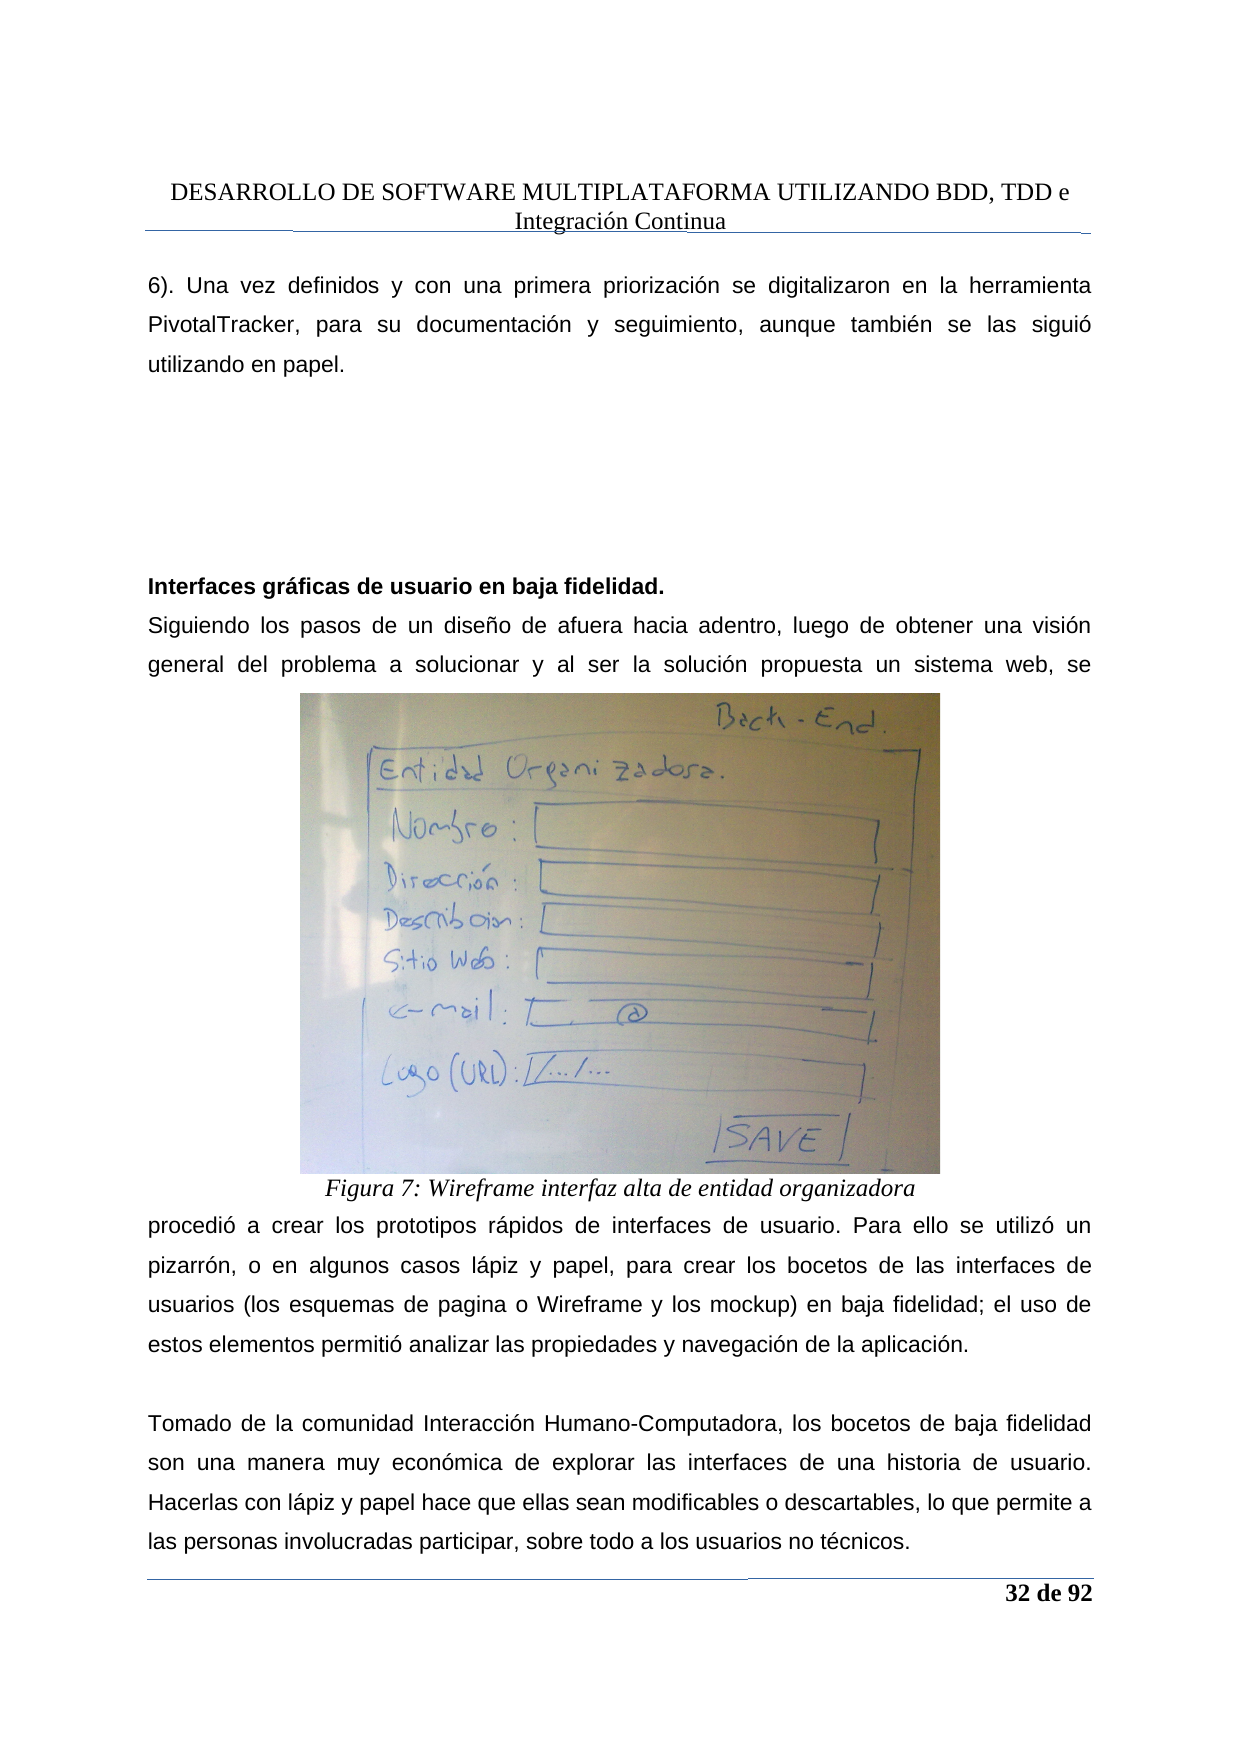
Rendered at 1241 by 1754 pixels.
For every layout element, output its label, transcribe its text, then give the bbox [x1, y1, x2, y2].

text 6). Una vez definidos y con una primera priorización se digitalizaron en la herramienta PivotalTracker, para su documentación y seguimiento, aunque también se las siguió utilizando en papel. [148, 272, 1093, 377]
subtitle Interfaces gráficas de usuario en baja fidelidad. [148, 573, 1093, 599]
text Figura 7: Wireframe interfaz alta de entidad organizadora [255, 693, 985, 1202]
text Siguiendo los pasos de un diseño de afuera hacia adentro, luego de obtener una visión general del problema a solucionar y al ser la solución propuesta un sistema web, se procedió a crear los prototipos rápidos de interfaces de usuario. Para ello se utilizó un pizarrón, o en algunos casos lápiz y papel, para crear los bocetos de las interfaces de usuarios (los esquemas de pagina o Wireframe y los mockup) en baja fidelidad; el uso de estos elementos permitió analizar las propiedades y navegación de la aplicación. [148, 612, 1093, 1357]
text Tomado de la comunidad Interacción Humano-Computadora, los bocetos de baja fidelidad son una manera muy económica de explorar las interfaces de una historia de usuario. Hacerlas con lápiz y papel hace que ellas sean modificables o descartables, lo que permite a las personas involucradas participar, sobre todo a los usuarios no técnicos. [148, 1410, 1093, 1555]
picture [300, 693, 941, 1174]
